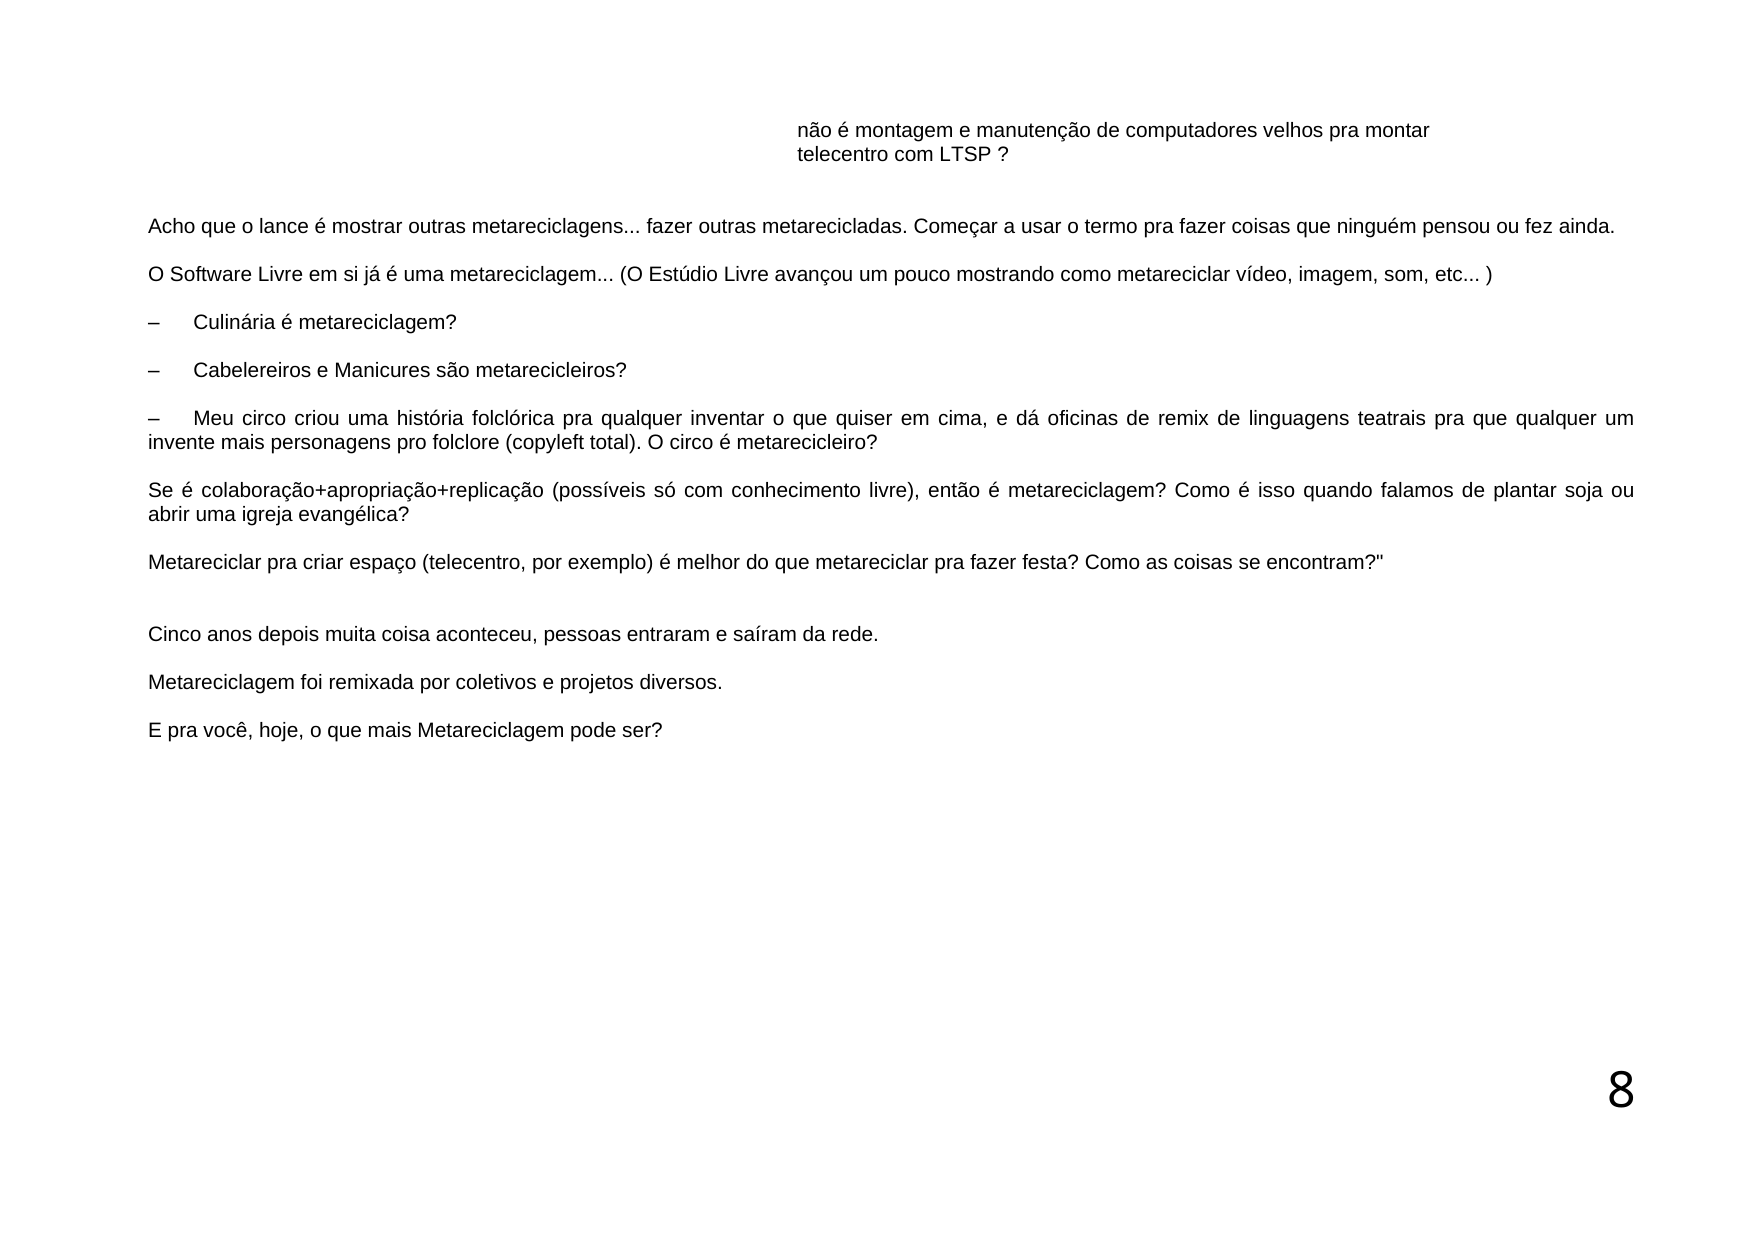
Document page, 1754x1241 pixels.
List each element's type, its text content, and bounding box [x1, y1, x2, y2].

text E pra você, hoje, o que mais Metareciclagem pode ser? [148, 717, 1636, 741]
text não é montagem e manutenção de computadores velhos pra montar [797, 118, 1636, 142]
list Culinária é metareciclagem? [148, 310, 1636, 334]
list Cabelereiros e Manicures são metarecicleiros? [148, 358, 1636, 382]
text O Software Livre em si já é uma metareciclagem... (O Estúdio Livre avançou um pouco mostrando como metareciclar vídeo, imagem, som, etc... ) [148, 262, 1636, 286]
text telecentro com LTSP ? [797, 142, 1636, 166]
text Cinco anos depois muita coisa aconteceu, pessoas entraram e saíram da rede. [148, 622, 1636, 646]
text Metareciclar pra criar espaço (telecentro, por exemplo) é melhor do que metareciclar pra fazer festa? Como as coisas se encontram?" [148, 550, 1636, 574]
text Metareciclagem foi remixada por coletivos e projetos diversos. [148, 669, 1636, 693]
text Acho que o lance é mostrar outras metareciclagens... fazer outras metarecicladas. Começar a usar o termo pra fazer coisas que ninguém pensou ou fez ainda. [148, 214, 1636, 238]
text Se é colaboração+apropriação+replicação (possíveis só com conhecimento livre), então é metareciclagem? Como é isso quando falamos de plantar soja ou abrir uma igreja evangélica? [148, 478, 1636, 526]
list Meu circo criou uma história folclórica pra qualquer inventar o que quiser em cima, e dá oficinas de remix de linguagens teatrais pra que qualquer um invente mais personagens pro folclore (copyleft total). O circo é metarecicleiro? [148, 406, 1636, 454]
